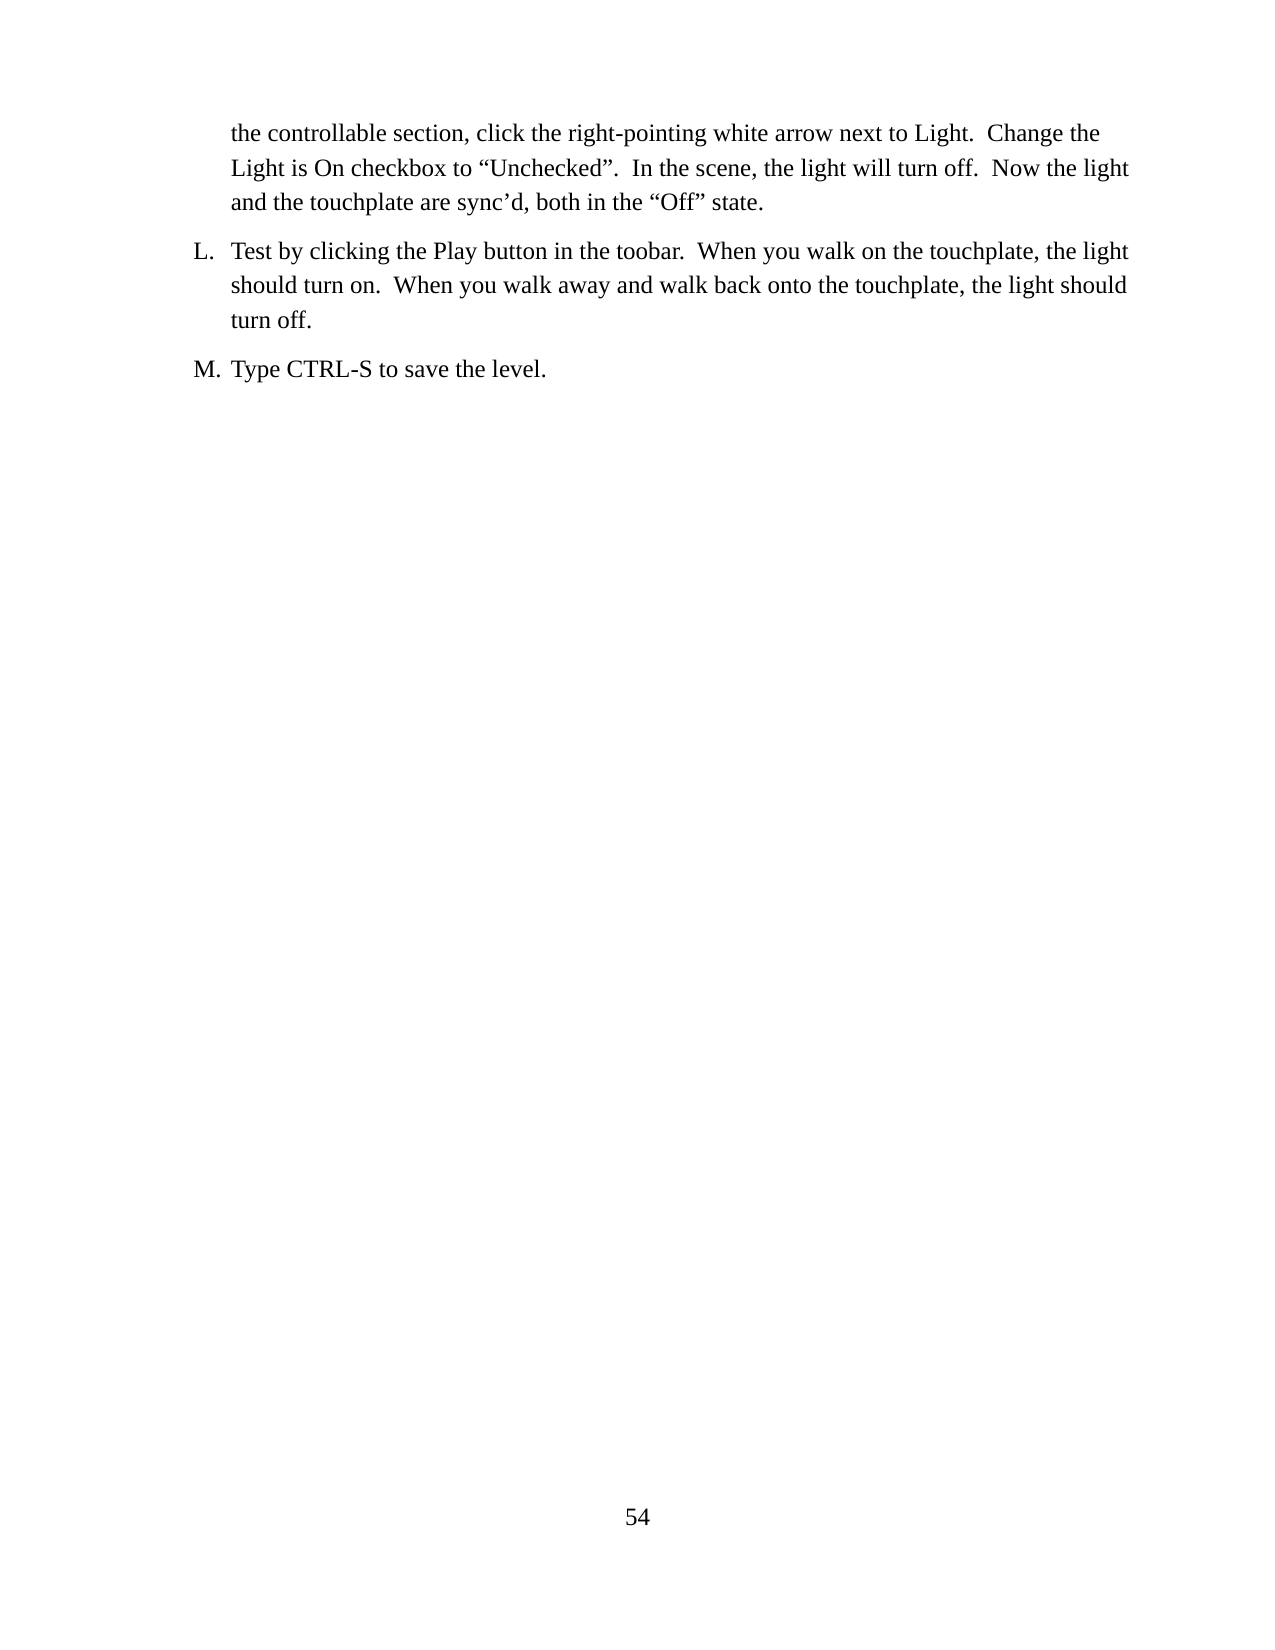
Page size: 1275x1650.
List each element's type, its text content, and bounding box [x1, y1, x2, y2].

list Type CTRL-S to save the level. [193, 354, 1157, 383]
list Test by clicking the Play button in the toobar. When you walk on the touchplate, the light should turn on. When you walk away and walk back onto the touchplate, the light should turn off. [193, 236, 1157, 334]
list the controllable section, click the right-pointing white arrow next to Light. Change the Light is On checkbox to “Unchecked”. In the scene, the light will turn off. Now the light and the touchplate are sync’d, both in the “Off” state. [193, 118, 1157, 216]
